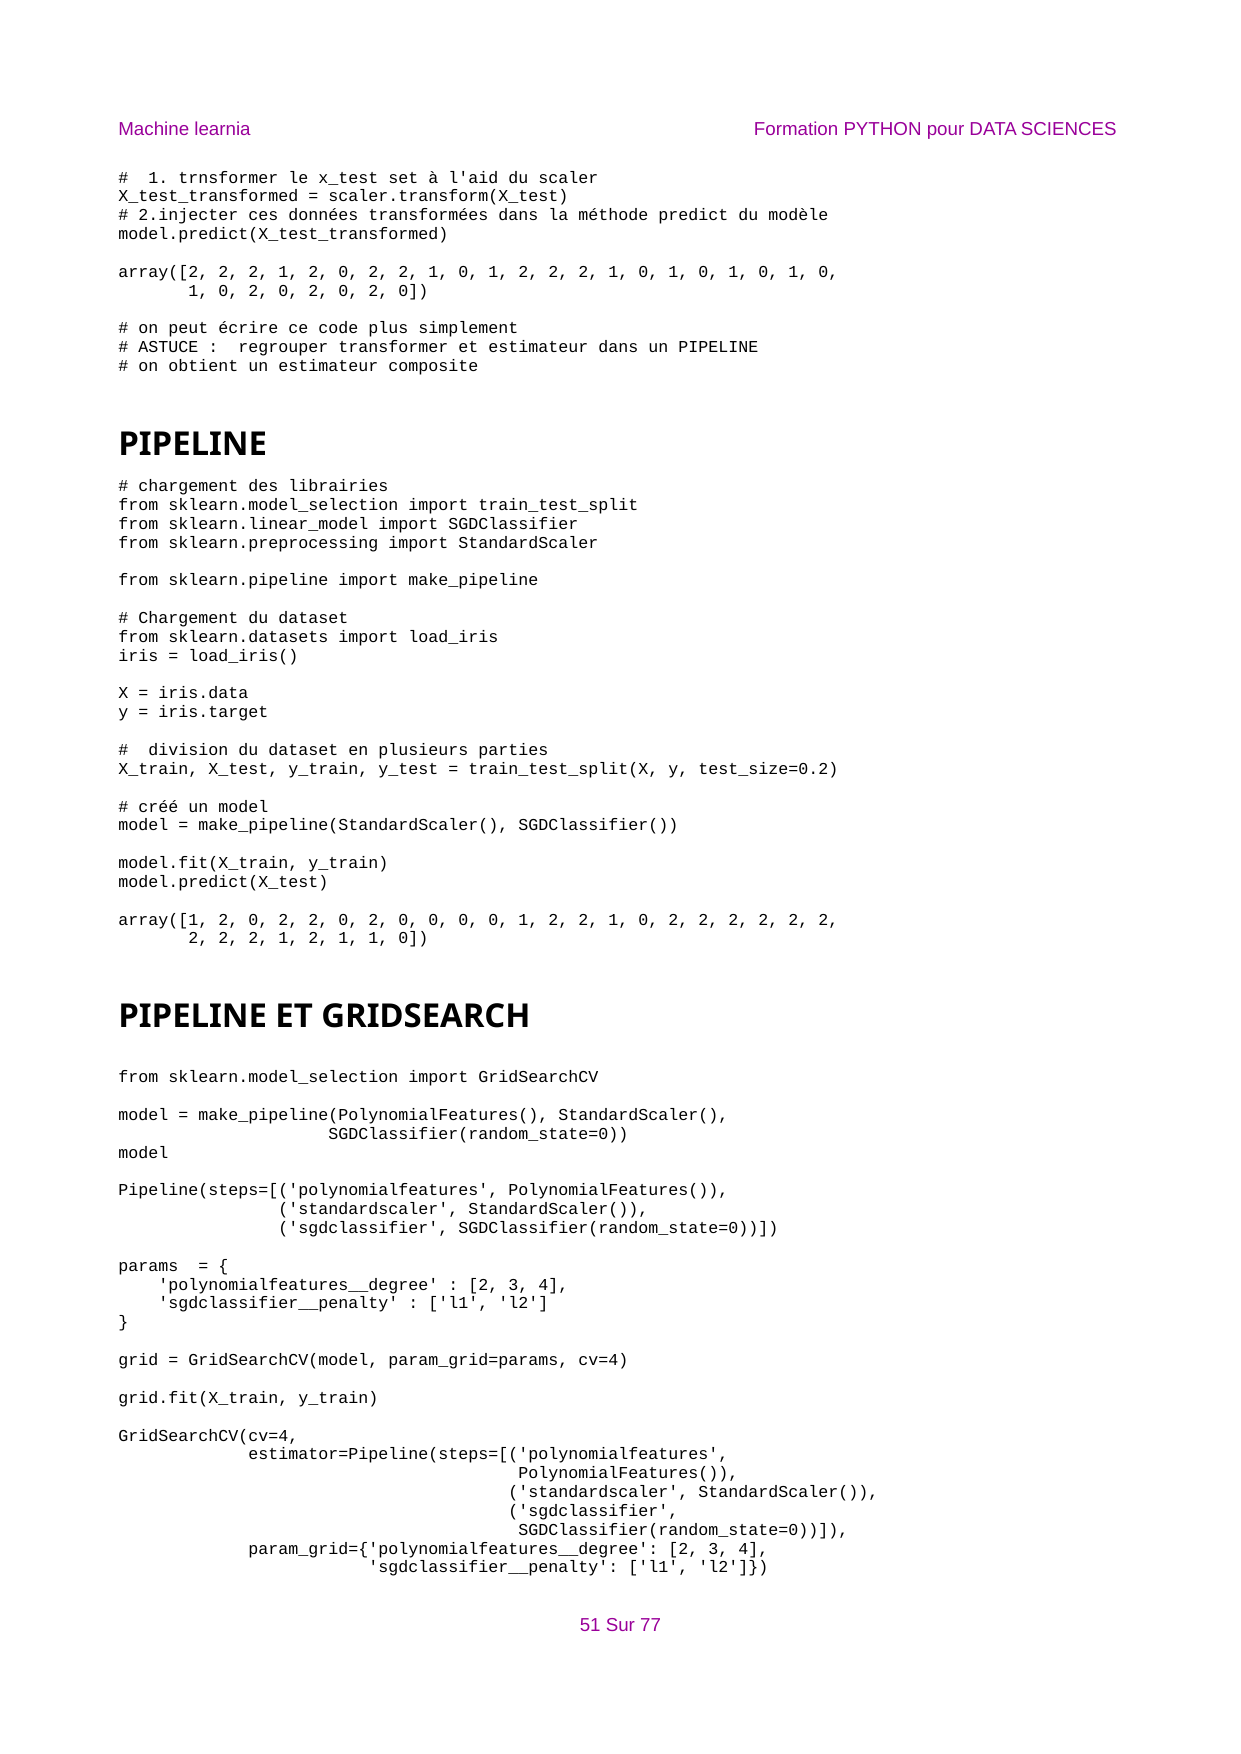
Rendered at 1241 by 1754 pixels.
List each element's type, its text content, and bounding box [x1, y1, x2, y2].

text params = { [118, 1257, 1122, 1276]
text grid.fit(X_train, y_train) [118, 1389, 1122, 1408]
subtitle PIPELINE [118, 420, 1122, 465]
text model.predict(X_test) [118, 873, 1122, 892]
text # ASTUCE : regrouper transformer et estimateur dans un PIPELINE [118, 339, 1122, 358]
text 'sgdclassifier__penalty' : ['l1', 'l2'] [118, 1295, 1122, 1314]
text # chargement des librairies [118, 478, 1122, 496]
text estimator=Pipeline(steps=[('polynomialfeatures', [118, 1446, 1122, 1465]
text model [118, 1144, 1122, 1163]
text } [118, 1314, 1122, 1333]
text # créé un model [118, 798, 1122, 817]
text X_test_transformed = scaler.transform(X_test) [118, 188, 1122, 207]
text from sklearn.linear_model import SGDClassifier [118, 515, 1122, 534]
text grid = GridSearchCV(model, param_grid=params, cv=4) [118, 1352, 1122, 1371]
text 2, 2, 2, 1, 2, 1, 1, 0]) [118, 930, 1122, 949]
text # on peut écrire ce code plus simplement [118, 320, 1122, 339]
text y = iris.target [118, 704, 1122, 723]
text model = make_pipeline(PolynomialFeatures(), StandardScaler(), [118, 1107, 1122, 1125]
text Pipeline(steps=[('polynomialfeatures', PolynomialFeatures()), [118, 1182, 1122, 1201]
text 'polynomialfeatures__degree' : [2, 3, 4], [118, 1276, 1122, 1295]
text from sklearn.datasets import load_iris [118, 628, 1122, 647]
text model.fit(X_train, y_train) [118, 855, 1122, 873]
text model.predict(X_test_transformed) [118, 226, 1122, 244]
text 1, 0, 2, 0, 2, 0, 2, 0]) [118, 282, 1122, 301]
subtitle PIPELINE ET GRIDSEARCH [118, 993, 1122, 1037]
text iris = load_iris() [118, 647, 1122, 666]
text SGDClassifier(random_state=0)) [118, 1125, 1122, 1144]
text from sklearn.preprocessing import StandardScaler [118, 534, 1122, 553]
text GridSearchCV(cv=4, [118, 1427, 1122, 1446]
text # 1. trnsformer le x_test set à l'aid du scaler [118, 169, 1122, 188]
text X = iris.data [118, 685, 1122, 704]
text ('standardscaler', StandardScaler()), [118, 1201, 1122, 1220]
text array([1, 2, 0, 2, 2, 0, 2, 0, 0, 0, 0, 1, 2, 2, 1, 0, 2, 2, 2, 2, 2, 2, [118, 911, 1122, 930]
text ('sgdclassifier', [118, 1502, 1122, 1521]
text PolynomialFeatures()), [118, 1465, 1122, 1484]
text ('sgdclassifier', SGDClassifier(random_state=0))]) [118, 1220, 1122, 1238]
text 'sgdclassifier__penalty': ['l1', 'l2']}) [118, 1559, 1122, 1578]
text X_train, X_test, y_train, y_test = train_test_split(X, y, test_size=0.2) [118, 760, 1122, 779]
text SGDClassifier(random_state=0))]), [118, 1521, 1122, 1540]
text param_grid={'polynomialfeatures__degree': [2, 3, 4], [118, 1540, 1122, 1559]
text ('standardscaler', StandardScaler()), [118, 1484, 1122, 1502]
text array([2, 2, 2, 1, 2, 0, 2, 2, 1, 0, 1, 2, 2, 2, 1, 0, 1, 0, 1, 0, 1, 0, [118, 263, 1122, 282]
text # 2.injecter ces données transformées dans la méthode predict du modèle [118, 207, 1122, 226]
text # Chargement du dataset [118, 609, 1122, 628]
text # on obtient un estimateur composite [118, 358, 1122, 377]
text # division du dataset en plusieurs parties [118, 742, 1122, 760]
text from sklearn.pipeline import make_pipeline [118, 572, 1122, 591]
text from sklearn.model_selection import train_test_split [118, 496, 1122, 515]
text from sklearn.model_selection import GridSearchCV [118, 1069, 1122, 1088]
text model = make_pipeline(StandardScaler(), SGDClassifier()) [118, 817, 1122, 836]
